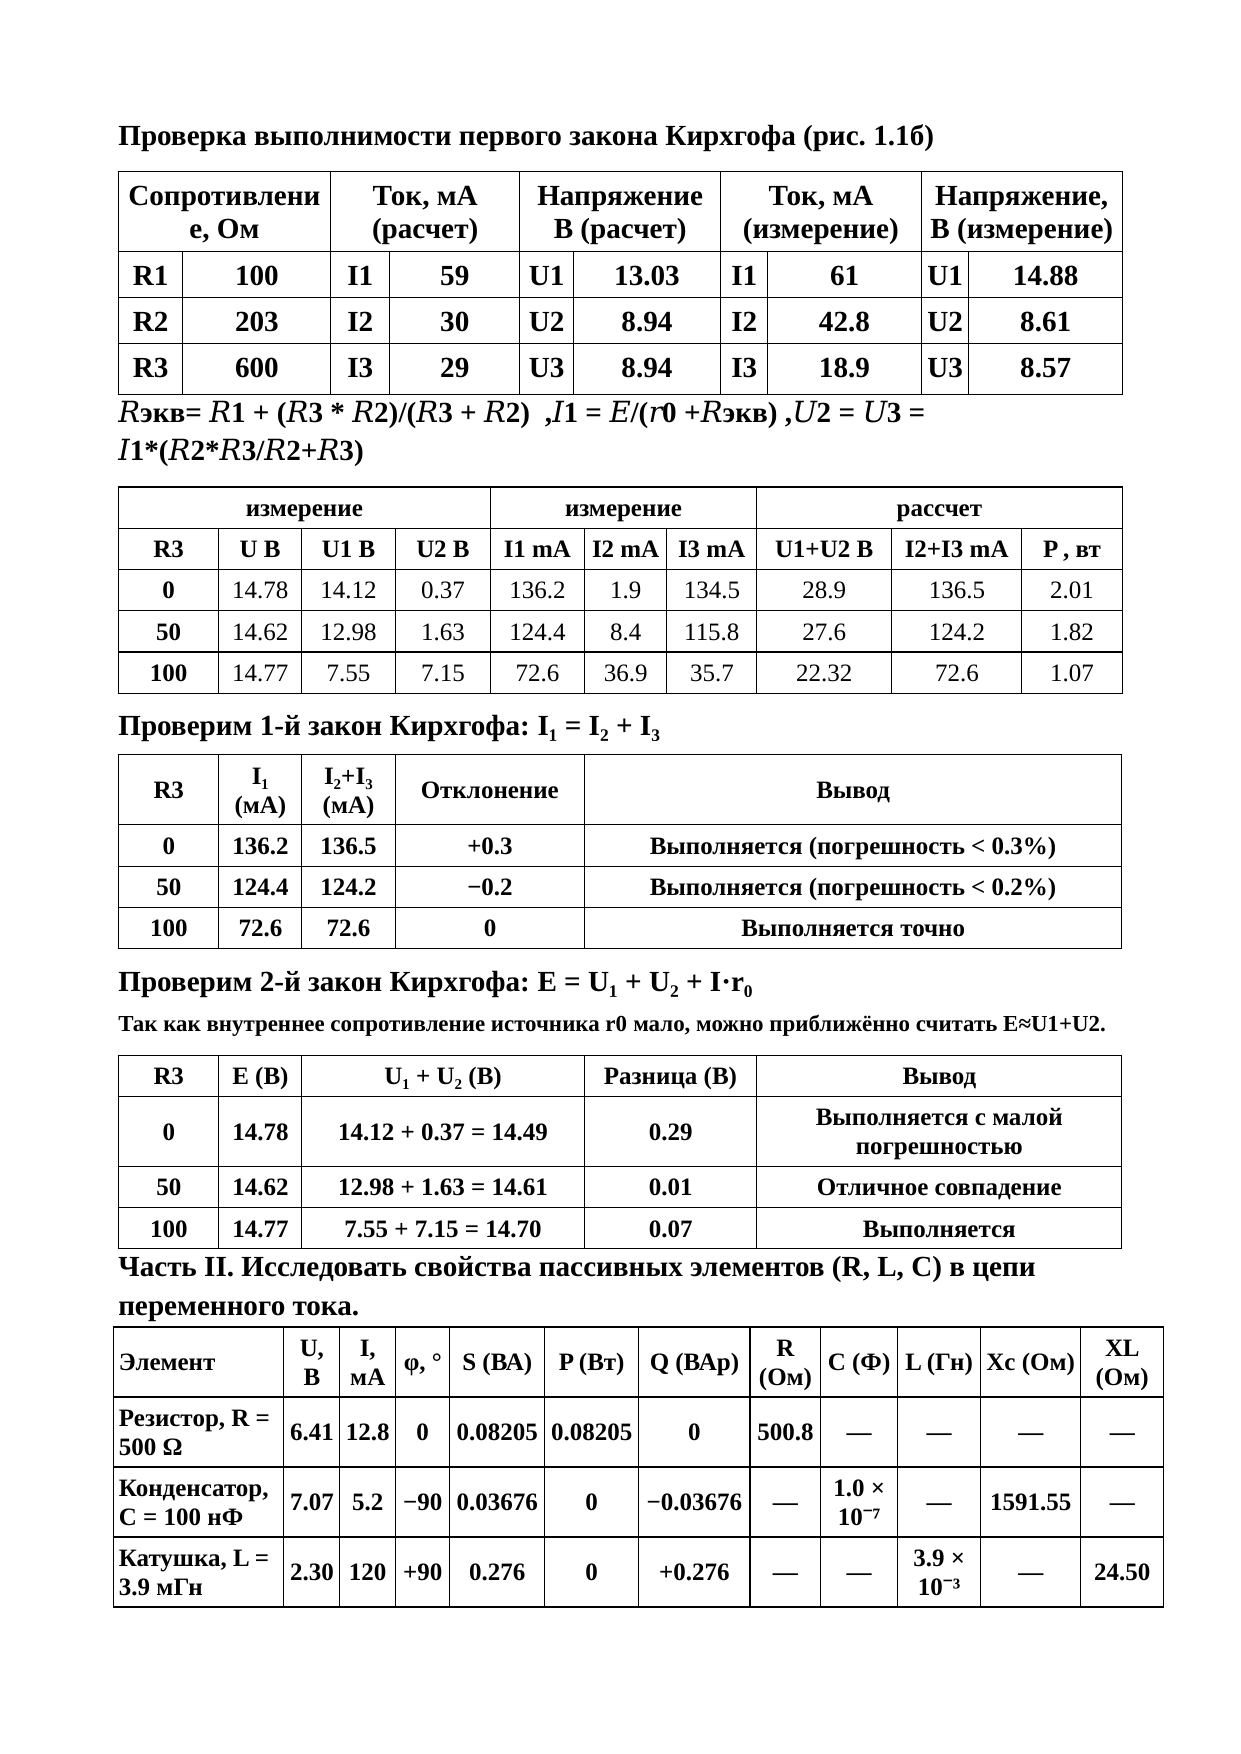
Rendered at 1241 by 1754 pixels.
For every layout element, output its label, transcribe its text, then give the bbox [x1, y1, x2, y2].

table_cell +0.276 [639, 1538, 749, 1606]
table_header Вывод [757, 1056, 1121, 1096]
table_cell Отличное совпадение [757, 1167, 1121, 1207]
table_cell 1591.55 [981, 1468, 1080, 1536]
table_cell 35.7 [667, 653, 756, 693]
table_cell 72.6 [302, 908, 395, 948]
table_cell U2 [520, 298, 573, 343]
table_cell 59 [390, 252, 519, 297]
table_header C (Ф) [821, 1328, 897, 1396]
table_header Напряжение В (расчет) [520, 172, 720, 251]
table_cell R2 [119, 298, 182, 343]
table_header S (ВА) [450, 1328, 544, 1396]
table_cell 100 [119, 1208, 218, 1248]
table_cell I1 mA [491, 529, 584, 569]
table_cell 14.77 [219, 1208, 301, 1248]
table_cell 14.62 [219, 611, 301, 651]
table_cell I3 [331, 344, 389, 394]
table_cell — [981, 1398, 1080, 1466]
table_cell U3 [922, 344, 968, 394]
table_cell I1 [331, 252, 389, 297]
table_header P (Вт) [545, 1328, 638, 1396]
table_cell I2+I3 mA [892, 529, 1021, 569]
table_header XL (Ом) [1081, 1328, 1163, 1396]
table_cell 1.82 [1022, 611, 1122, 651]
table_cell 18.9 [768, 344, 921, 394]
table_cell 136.2 [491, 570, 584, 610]
table_cell 6.41 [284, 1398, 339, 1466]
table_cell 124.2 [302, 867, 395, 907]
table_cell — [898, 1468, 980, 1536]
table_cell Выполняется [757, 1208, 1121, 1248]
table_cell 0.29 [585, 1097, 756, 1166]
table_cell — [751, 1538, 820, 1606]
table_cell 120 [340, 1538, 395, 1606]
table_cell 72.6 [491, 653, 584, 693]
table_cell +90 [396, 1538, 449, 1606]
table_cell 8.4 [585, 611, 666, 651]
table_cell U1+U2 B [757, 529, 891, 569]
table_cell 3.9 × 10⁻³ [898, 1538, 980, 1606]
table_cell 0.08205 [450, 1398, 544, 1466]
table_cell 100 [183, 252, 330, 297]
table_cell 24.50 [1081, 1538, 1163, 1606]
table_cell — [751, 1468, 820, 1536]
table_cell I2 [721, 298, 767, 343]
table_header рассчет [757, 488, 1122, 528]
table_header E (В) [219, 1056, 301, 1096]
text Так как внутреннее сопротивление источника r0​ мало, можно приближённо считать E≈U1​+U2​. [118, 1010, 1122, 1036]
table_cell U1 [922, 252, 968, 297]
table_cell 1.07 [1022, 653, 1122, 693]
table_cell 14.88 [969, 252, 1122, 297]
table_header L (Гн) [898, 1328, 980, 1396]
table_cell 0.08205 [545, 1398, 638, 1466]
table_cell 8.94 [574, 344, 720, 394]
table_cell 30 [390, 298, 519, 343]
table_cell — [981, 1538, 1080, 1606]
table_cell — [821, 1398, 897, 1466]
table_cell 0 [545, 1468, 638, 1536]
table_cell 1.9 [585, 570, 666, 610]
table_cell 7.55 + 7.15 = 14.70 [302, 1208, 584, 1248]
table_cell 8.94 [574, 298, 720, 343]
table_cell 14.12 [302, 570, 395, 610]
table_cell U2 [922, 298, 968, 343]
table_cell I2 mA [585, 529, 666, 569]
table_cell 36.9 [585, 653, 666, 693]
table_cell 61 [768, 252, 921, 297]
table_header Ток, мА (расчет) [331, 172, 519, 251]
table_cell 12.8 [340, 1398, 395, 1466]
table_cell — [1081, 1398, 1163, 1466]
table_cell Выполняется с малой погрешностью [757, 1097, 1121, 1166]
table_cell 28.9 [757, 570, 891, 610]
table_header R3 [119, 1056, 218, 1096]
table_header R3 [119, 755, 218, 824]
table_cell 8.61 [969, 298, 1122, 343]
table_cell 8.57 [969, 344, 1122, 394]
table_header U₁ + U₂ (В) [302, 1056, 584, 1096]
table_cell P , вт [1022, 529, 1122, 569]
table_cell 0 [545, 1538, 638, 1606]
table_cell 0.37 [396, 570, 490, 610]
table_cell Конденсатор, C = 100 нФ [114, 1468, 283, 1536]
table_cell — [1081, 1468, 1163, 1536]
table_cell 2.30 [284, 1538, 339, 1606]
table_header Отклонение [396, 755, 584, 824]
table_cell 136.5 [302, 825, 395, 866]
table_cell 500.8 [751, 1398, 820, 1466]
table_cell 0.01 [585, 1167, 756, 1207]
table_cell 0 [396, 1398, 449, 1466]
table_cell 50 [119, 867, 218, 907]
table_cell 13.03 [574, 252, 720, 297]
table_cell 134.5 [667, 570, 756, 610]
table_header Xc (Ом) [981, 1328, 1080, 1396]
table_cell 5.2 [340, 1468, 395, 1536]
table_cell 22.32 [757, 653, 891, 693]
table_cell 14.62 [219, 1167, 301, 1207]
table_cell 14.77 [219, 653, 301, 693]
text Часть II. Исследовать свойства пассивных элементов (R, L, C) в цепи переменного тока. [118, 1249, 1122, 1321]
table_header R (Ом) [751, 1328, 820, 1396]
table_header Сопротивление, Ом [119, 172, 330, 251]
table_header Разница (В) [585, 1056, 756, 1096]
table_cell 29 [390, 344, 519, 394]
table_cell U B [219, 529, 301, 569]
table_cell 0 [119, 1097, 218, 1166]
table_cell U1 [520, 252, 573, 297]
table_header Элемент [114, 1328, 283, 1396]
table_cell I3 mA [667, 529, 756, 569]
table_cell 0.07 [585, 1208, 756, 1248]
table_cell 2.01 [1022, 570, 1122, 610]
table_header измерение [491, 488, 756, 528]
table_cell 72.6 [892, 653, 1021, 693]
table_header I₁ (мА) [219, 755, 301, 824]
table_cell Выполняется (погрешность < 0.2%) [585, 867, 1121, 907]
text 𝑅экв= 𝑅1 + (𝑅3 * 𝑅2)/(𝑅3 + 𝑅2) ,𝐼1 = 𝐸/(𝑟0 +𝑅экв) ,𝑈2 = 𝑈3 = 𝐼1*(𝑅2*𝑅3/𝑅2+𝑅3) [118, 395, 1122, 467]
table_cell U3 [520, 344, 573, 394]
table_cell 14.78 [219, 570, 301, 610]
table_cell 0.03676 [450, 1468, 544, 1536]
subtitle Проверим 2-й закон Кирхгофа: E = U₁ + U₂ + I·r₀ [118, 964, 1122, 997]
table_cell 124.2 [892, 611, 1021, 651]
table_cell 0 [119, 570, 218, 610]
table_cell U2 B [396, 529, 490, 569]
table_cell 27.6 [757, 611, 891, 651]
table_cell 50 [119, 1167, 218, 1207]
table_cell 0 [119, 825, 218, 866]
table_cell 100 [119, 653, 218, 693]
table_cell 1.63 [396, 611, 490, 651]
table_cell 50 [119, 611, 218, 651]
table_cell 100 [119, 908, 218, 948]
table_cell 14.12 + 0.37 = 14.49 [302, 1097, 584, 1166]
table_cell R1 [119, 252, 182, 297]
table_cell Выполняется (погрешность < 0.3%) [585, 825, 1121, 866]
table_cell R3 [119, 344, 182, 394]
table_header Ток, мА (измерение) [721, 172, 921, 251]
table_cell I2 [331, 298, 389, 343]
table_cell 42.8 [768, 298, 921, 343]
table_cell +0.3 [396, 825, 584, 866]
table_cell 136.2 [219, 825, 301, 866]
table_header I, мА [340, 1328, 395, 1396]
table_cell 12.98 [302, 611, 395, 651]
table_cell Резистор, R = 500 Ω [114, 1398, 283, 1466]
table_cell — [821, 1538, 897, 1606]
table_cell −0.2 [396, 867, 584, 907]
table_header φ, ° [396, 1328, 449, 1396]
subtitle Проверим 1-й закон Кирхгофа: I₁ = I₂ + I₃ [118, 708, 1122, 742]
table_cell 12.98 + 1.63 = 14.61 [302, 1167, 584, 1207]
text Проверка выполнимости первого закона Кирхгофа (рис. 1.1б) [118, 118, 1122, 152]
table_header Напряжение, В (измерение) [922, 172, 1122, 251]
table_cell 136.5 [892, 570, 1021, 610]
table_cell — [898, 1398, 980, 1466]
table_cell 0 [639, 1398, 749, 1466]
table_cell 600 [183, 344, 330, 394]
table_cell 115.8 [667, 611, 756, 651]
table_header Вывод [585, 755, 1121, 824]
table_cell 0.276 [450, 1538, 544, 1606]
table_cell U1 B [302, 529, 395, 569]
table_cell 7.07 [284, 1468, 339, 1536]
table_cell R3 [119, 529, 218, 569]
table_cell 1.0 × 10⁻⁷ [821, 1468, 897, 1536]
table_cell 124.4 [219, 867, 301, 907]
table_header I₂+I₃ (мА) [302, 755, 395, 824]
table_cell 203 [183, 298, 330, 343]
table_cell −90 [396, 1468, 449, 1536]
table_header U, В [284, 1328, 339, 1396]
table_cell 0 [396, 908, 584, 948]
table_cell I1 [721, 252, 767, 297]
table_cell 7.15 [396, 653, 490, 693]
table_header Q (ВАр) [639, 1328, 749, 1396]
table_cell 14.78 [219, 1097, 301, 1166]
table_cell 72.6 [219, 908, 301, 948]
table_cell 124.4 [491, 611, 584, 651]
table_cell Выполняется точно [585, 908, 1121, 948]
table_cell −0.03676 [639, 1468, 749, 1536]
table_cell Катушка, L = 3.9 мГн [114, 1538, 283, 1606]
table_cell 7.55 [302, 653, 395, 693]
table_header измерение [119, 488, 490, 528]
table_cell I3 [721, 344, 767, 394]
